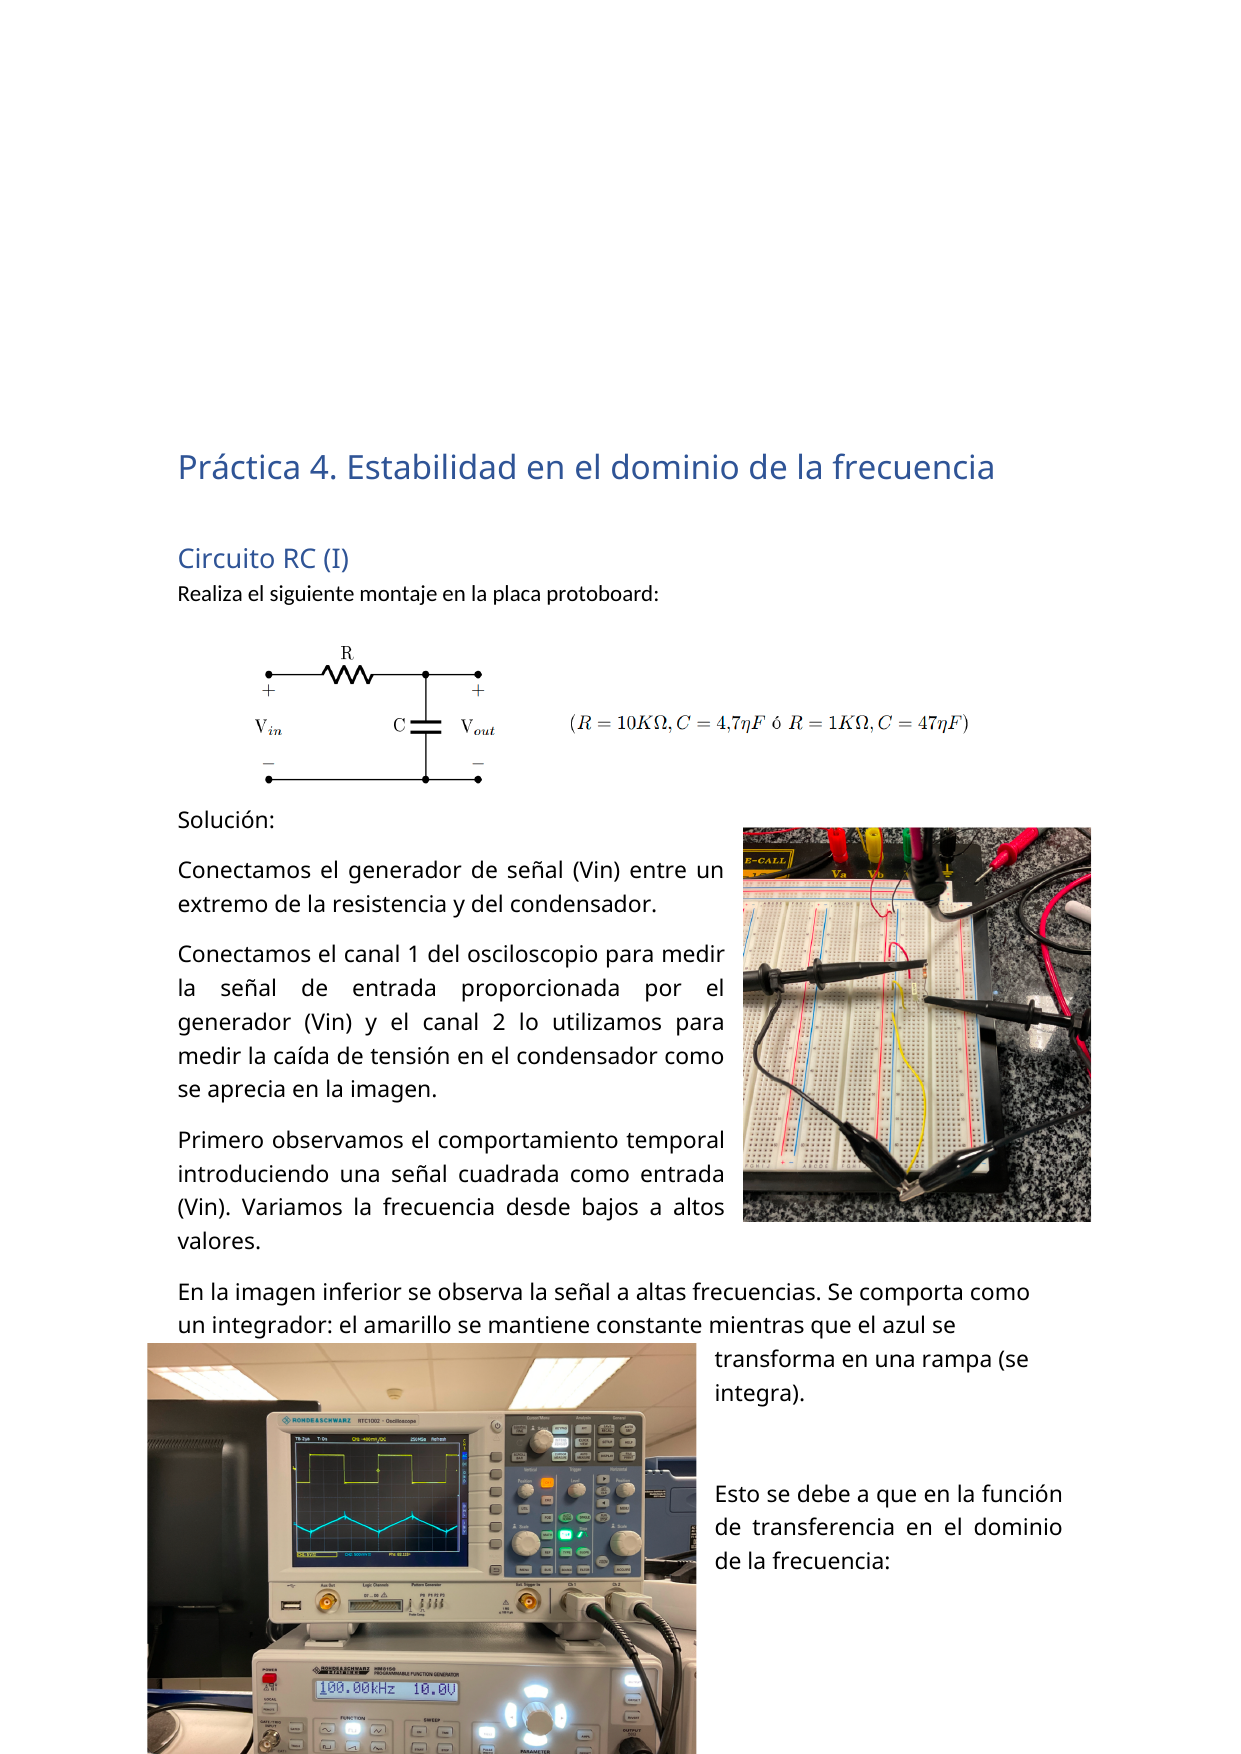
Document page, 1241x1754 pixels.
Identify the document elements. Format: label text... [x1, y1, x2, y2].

text Conectamos el canal 1 del osciloscopio para medir la señal de entrada proporcionada por el generador (Vin) y el canal 2 lo utilizamos para medir la caída de tensión en el condensador como se aprecia en la imagen. [177, 938, 743, 1105]
picture [743, 826, 1092, 1222]
text Realiza el siguiente montaje en la placa protoboard: [177, 579, 1063, 607]
picture [147, 1342, 697, 1754]
text En la imagen inferior se observa la señal a altas frecuencias. Se comporta como un integrador: el amarillo se mantiene constante mientras que el azul se transforma en una rampa (se integra). [177, 1276, 1063, 1408]
text Primero observamos el comportamiento temporal introduciendo una señal cuadrada como entrada (Vin). Variamos la frecuencia desde bajos a altos valores. [177, 1124, 1063, 1256]
subtitle Circuito RC (I) [177, 539, 1063, 576]
subtitle Práctica 4. Estabilidad en el dominio de la frecuencia [177, 443, 1063, 489]
text Esto se debe a que en la función de transferencia en el dominio de la frecuencia: [697, 1478, 1063, 1576]
text Solución: [177, 804, 1063, 835]
picture [233, 632, 507, 798]
picture [565, 704, 970, 742]
text Conectamos el generador de señal (Vin) entre un extremo de la resistencia y del condensador. [177, 854, 743, 919]
